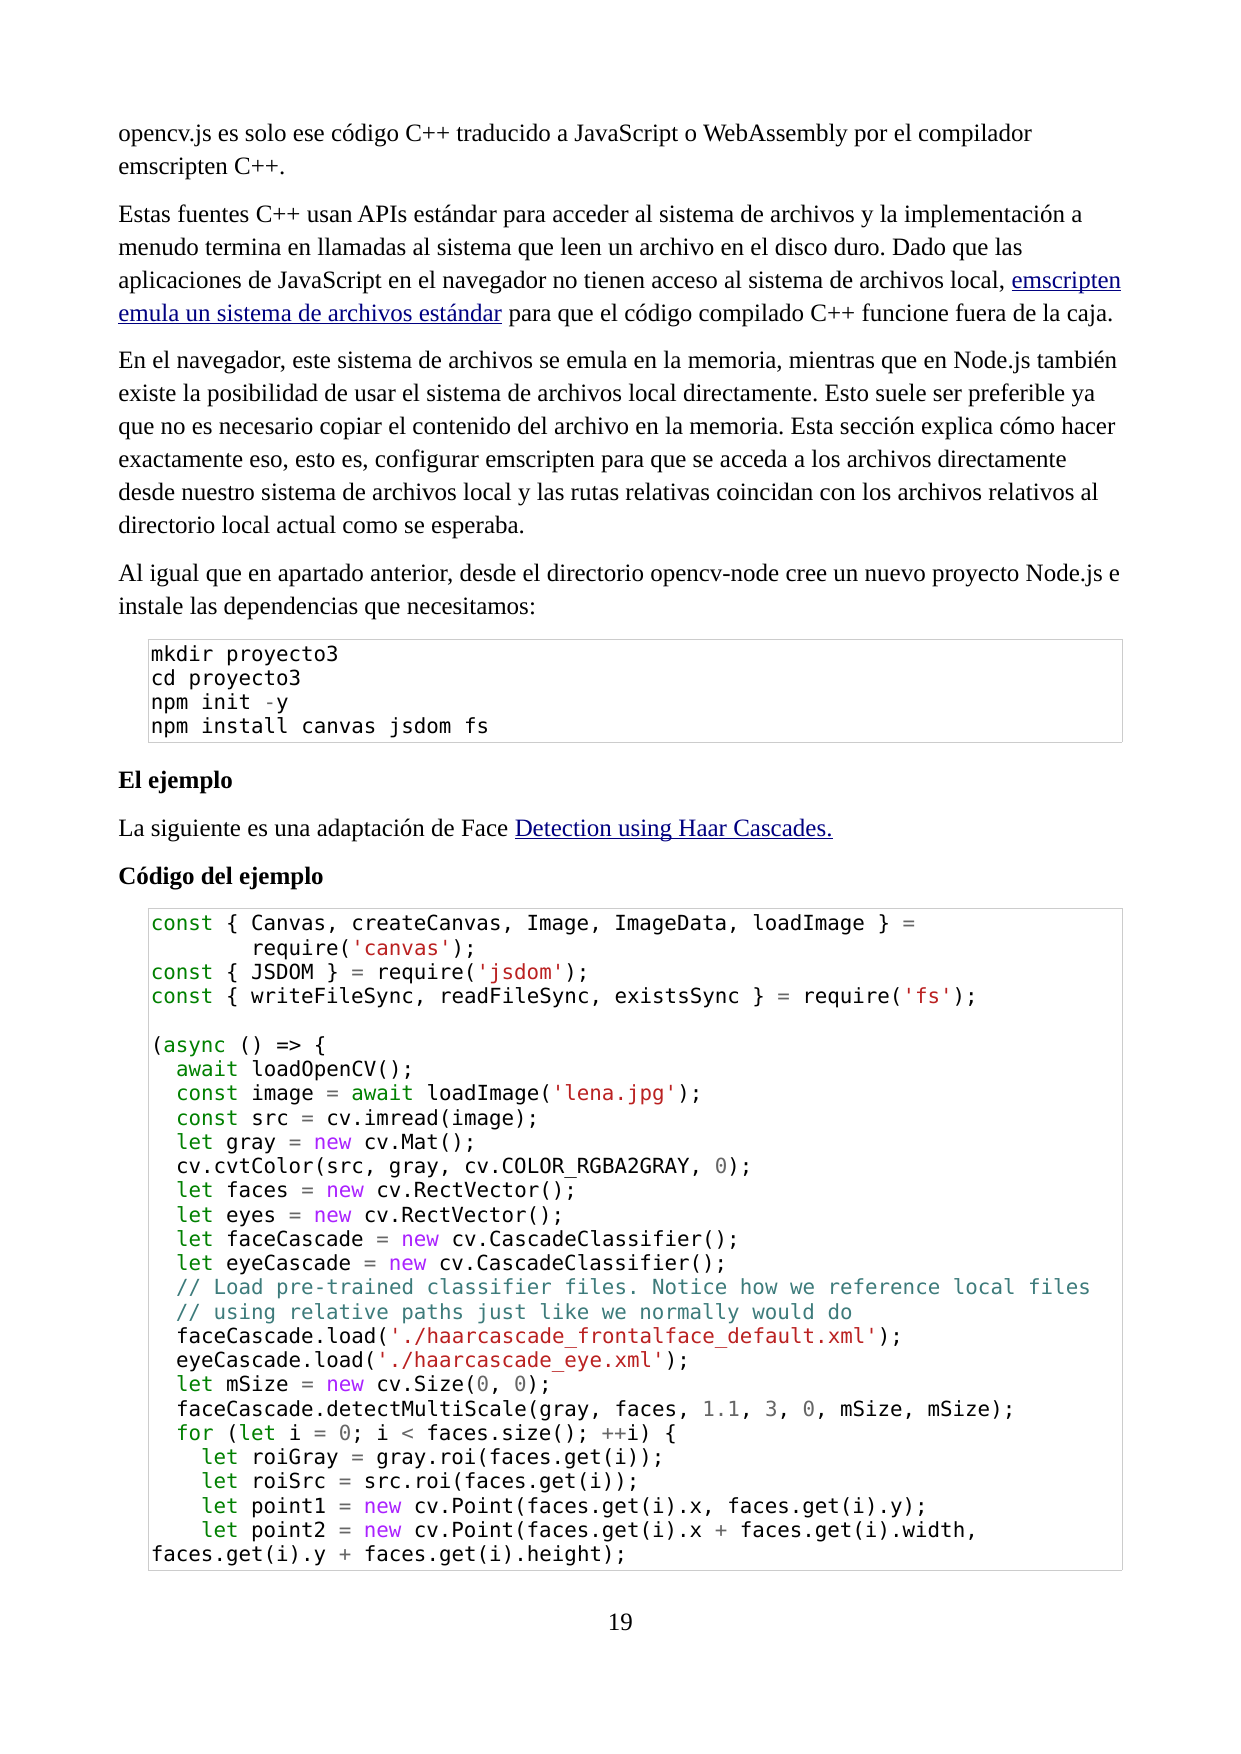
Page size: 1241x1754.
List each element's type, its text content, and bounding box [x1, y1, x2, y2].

text cv.cvtColor(src, gray, cv.COLOR_RGBA2GRAY, 0); [149, 1151, 1122, 1175]
text let roiSrc = src.roi(faces.get(i)); [149, 1467, 1122, 1491]
text const { Canvas, createCanvas, Image, ImageData, loadImage } = [149, 909, 1122, 933]
text await loadOpenCV(); [149, 1054, 1122, 1078]
text Código del ejemplo [118, 861, 1122, 889]
text for (let i = 0; i < faces.size(); ++i) { [149, 1418, 1122, 1442]
text opencv.js es solo ese código C++ traducido a JavaScript o WebAssembly por el compilador emscripten C++. [118, 118, 1122, 180]
text npm init -y [149, 687, 1122, 712]
text const { JSDOM } = require('jsdom'); [149, 957, 1122, 981]
text cd proyecto3 [149, 663, 1122, 687]
text let gray = new cv.Mat(); [149, 1127, 1122, 1151]
text let eyes = new cv.RectVector(); [149, 1199, 1122, 1224]
text let eyeCascade = new cv.CascadeClassifier(); [149, 1248, 1122, 1272]
text El ejemplo [118, 766, 1122, 794]
text require('canvas'); [149, 933, 1122, 957]
text const src = cv.imread(image); [149, 1102, 1122, 1127]
text let point2 = new cv.Point(faces.get(i).x + faces.get(i).width, faces.get(i).y + faces.get(i).height); [149, 1515, 1122, 1570]
text let point1 = new cv.Point(faces.get(i).x, faces.get(i).y); [149, 1491, 1122, 1515]
text faceCascade.detectMultiScale(gray, faces, 1.1, 3, 0, mSize, mSize); [149, 1394, 1122, 1418]
text mkdir proyecto3 [149, 640, 1122, 663]
text (async () => { [149, 1030, 1122, 1054]
text const image = await loadImage('lena.jpg'); [149, 1078, 1122, 1102]
text En el navegador, este sistema de archivos se emula en la memoria, mientras que en Node.js también existe la posibilidad de usar el sistema de archivos local directamente. Esto suele ser preferible ya que no es necesario copiar el contenido del archivo en la memoria. Esta sección explica cómo hacer exactamente eso, esto es, configurar emscripten para que se acceda a los archivos directamente desde nuestro sistema de archivos local y las rutas relativas coincidan con los archivos relativos al directorio local actual como se esperaba. [118, 345, 1122, 539]
text let roiGray = gray.roi(faces.get(i)); [149, 1442, 1122, 1467]
text La siguiente es una adaptación de Face Detection using Haar Cascades. [118, 813, 1122, 842]
text eyeCascade.load('./haarcascade_eye.xml'); [149, 1345, 1122, 1369]
text npm install canvas jsdom fs [149, 712, 1122, 742]
text let mSize = new cv.Size(0, 0); [149, 1369, 1122, 1394]
text Al igual que en apartado anterior, desde el directorio opencv-node cree un nuevo proyecto Node.js e instale las dependencias que necesitamos: [118, 558, 1122, 620]
text // using relative paths just like we normally would do [149, 1297, 1122, 1321]
text faceCascade.load('./haarcascade_frontalface_default.xml'); [149, 1321, 1122, 1345]
text let faces = new cv.RectVector(); [149, 1175, 1122, 1199]
text const { writeFileSync, readFileSync, existsSync } = require('fs'); [149, 981, 1122, 1008]
text Estas fuentes C++ usan APIs estándar para acceder al sistema de archivos y la implementación a menudo termina en llamadas al sistema que leen un archivo en el disco duro. Dado que las aplicaciones de JavaScript en el navegador no tienen acceso al sistema de archivos local, emscripten emula un sistema de archivos estándar para que el código compilado C++ funcione fuera de la caja. [118, 199, 1122, 327]
text // Load pre-trained classifier files. Notice how we reference local files [149, 1272, 1122, 1297]
text let faceCascade = new cv.CascadeClassifier(); [149, 1224, 1122, 1248]
